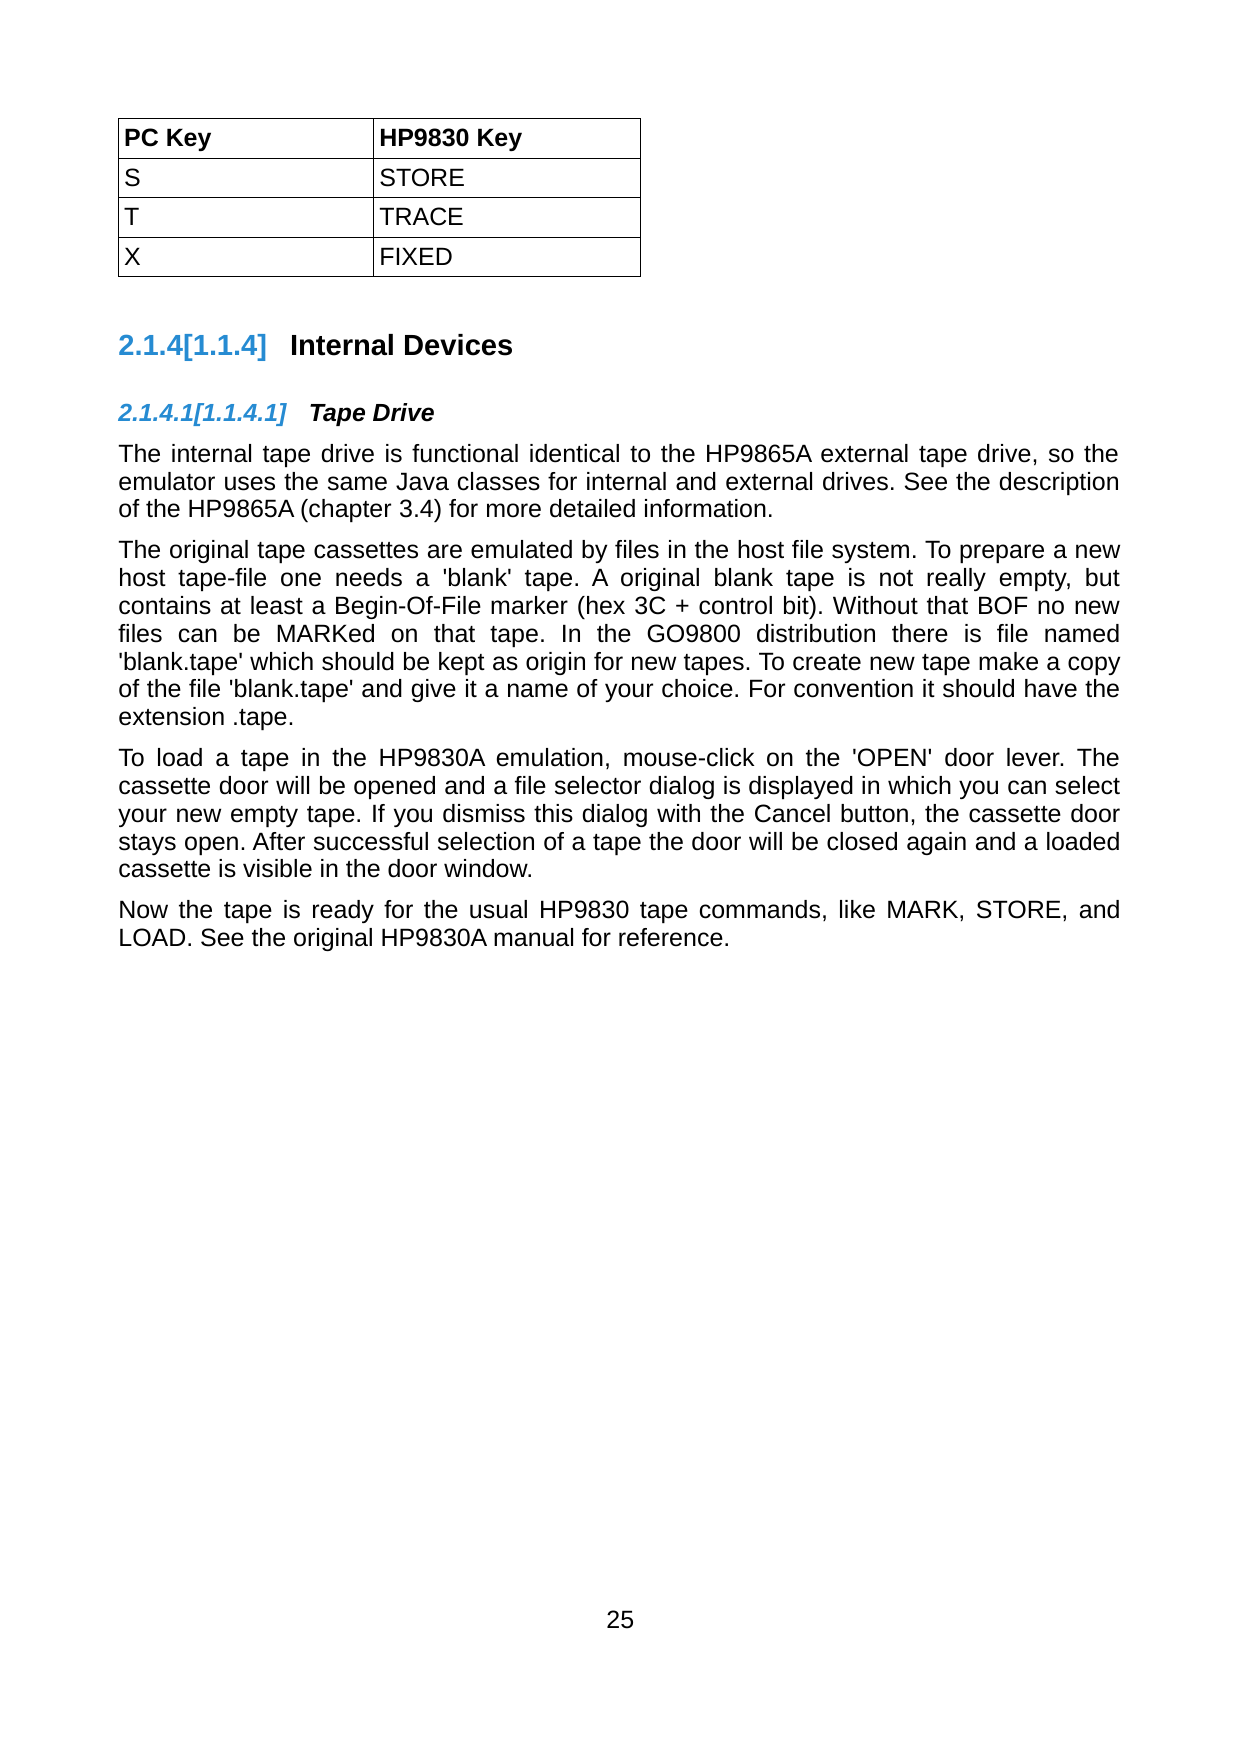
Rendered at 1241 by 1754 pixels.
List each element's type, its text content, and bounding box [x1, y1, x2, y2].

text Now the tape is ready for the usual HP9830 tape commands, like MARK, STORE, and LOAD. See the original HP9830A manual for reference. [118, 896, 1122, 951]
text To load a tape in the HP9830A emulation, mouse-click on the 'OPEN' door lever. The cassette door will be opened and a file selector dialog is displayed in which you can select your new empty tape. If you dismiss this dialog with the Cancel button, the cassette door stays open. After successful selection of a tape the door will be closed again and a loaded cassette is visible in the door window. [118, 743, 1122, 883]
subtitle Tape Drive [118, 399, 1122, 427]
text The original tape cassettes are emulated by files in the host file system. To prepare a new host tape-file one needs a 'blank' tape. A original blank tape is not really empty, but contains at least a Begin-Of-File marker (hex 3C + control bit). Without that BOF no new files can be MARKed on that tape. In the GO9800 distribution there is file named 'blank.tape' which should be kept as origin for new tapes. To create new tape make a copy of the file 'blank.tape' and give it a name of your choice. For convention it should have the extension .tape. [118, 536, 1122, 731]
table_header HP9830 Key [374, 119, 640, 158]
subtitle Internal Devices [118, 329, 1122, 362]
table_cell FIXED [374, 238, 640, 276]
table_cell X [119, 238, 373, 276]
text The internal tape drive is functional identical to the HP9865A external tape drive, so the emulator uses the same Java classes for internal and external drives. See the description of the HP9865A (chapter 3.4) for more detailed information. [118, 439, 1122, 523]
table_cell STORE [374, 159, 640, 197]
table_cell TRACE [374, 198, 640, 237]
table_cell T [119, 198, 373, 237]
table_header PC Key [119, 119, 373, 158]
table_cell S [119, 159, 373, 197]
